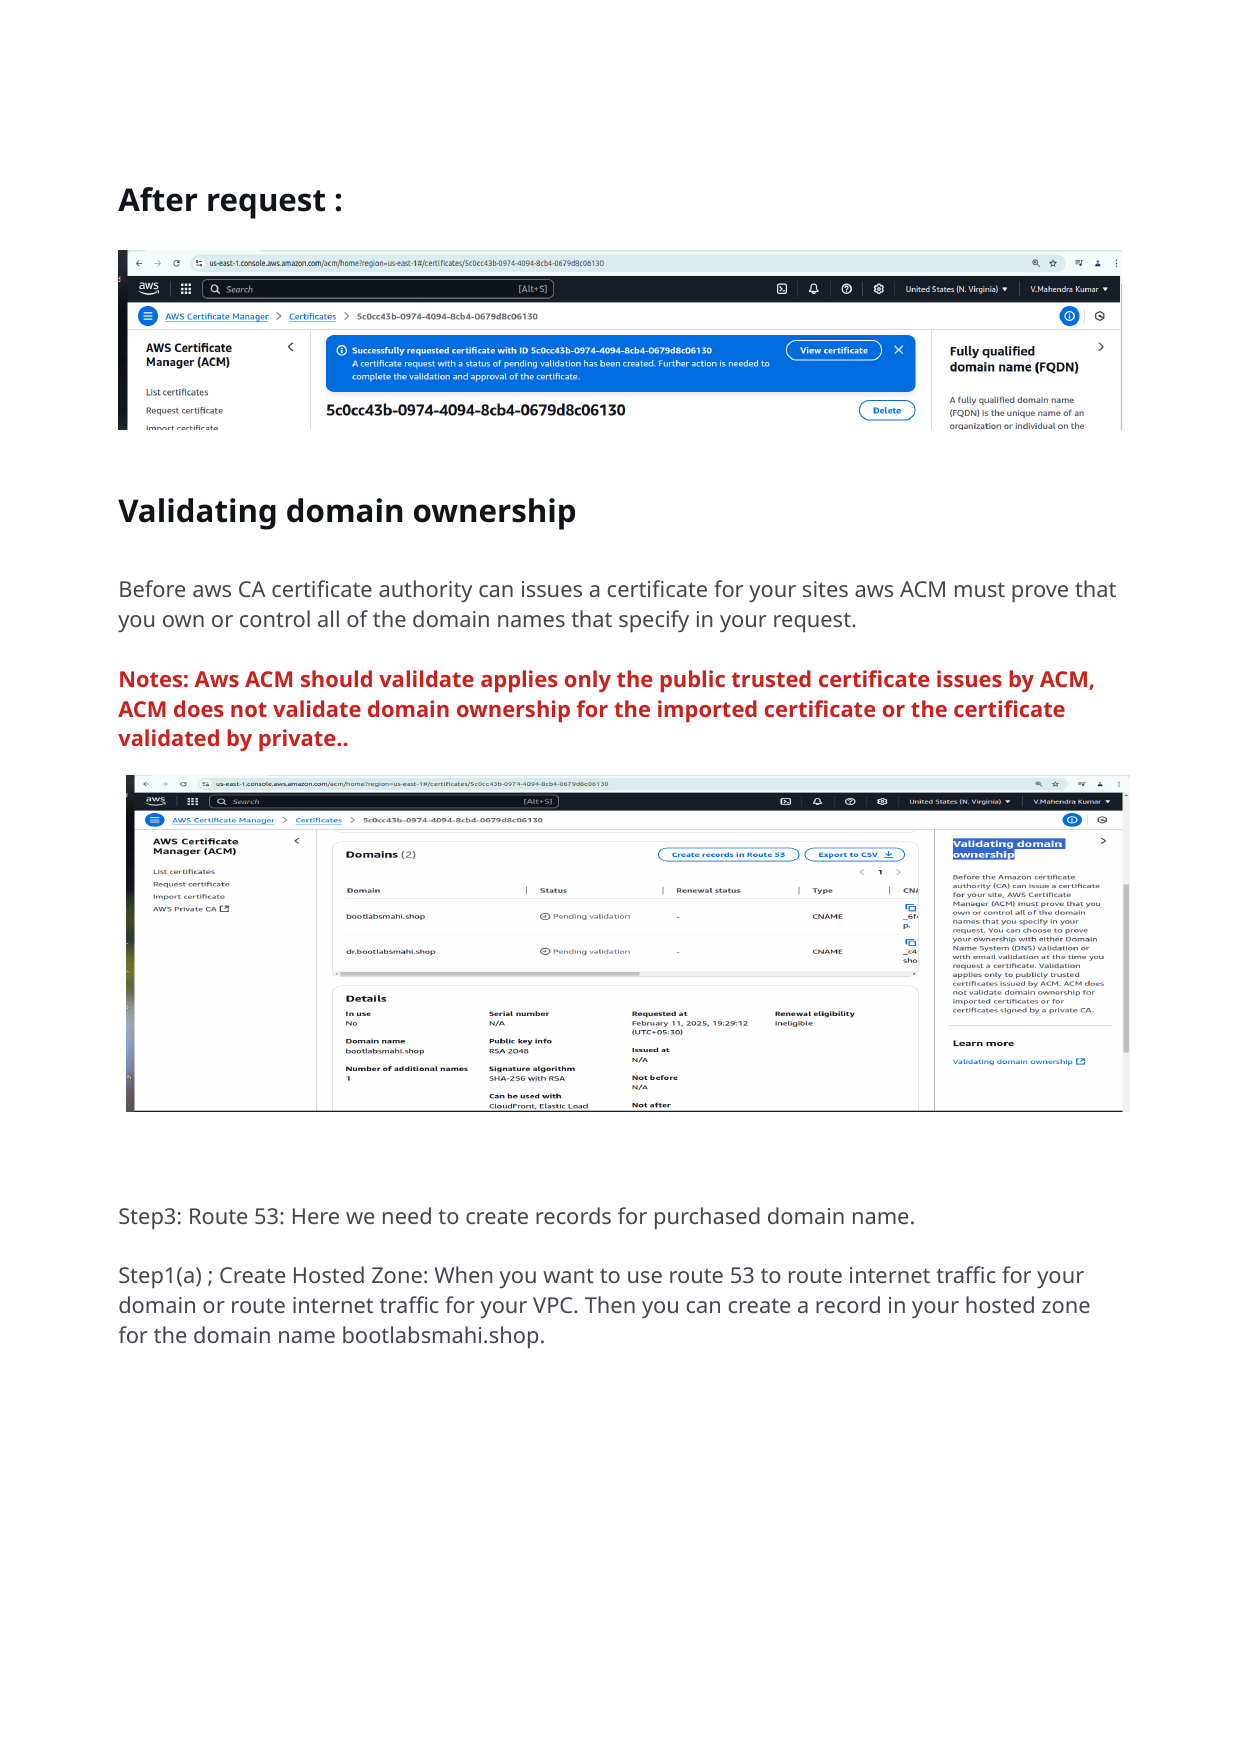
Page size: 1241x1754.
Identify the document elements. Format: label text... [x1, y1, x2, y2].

text Validating domain ownership [118, 489, 1122, 532]
text Notes: Aws ACM should valildate applies only the public trusted certificate issues by ACM, ACM does not validate domain ownership for the imported certificate or the certificate validated by private.. [118, 664, 1122, 753]
text Step3: Route 53: Here we need to create records for purchased domain name. [118, 1201, 1122, 1231]
picture [118, 250, 1123, 430]
text Before aws CA certificate authority can issues a certificate for your sites aws ACM must prove that you own or control all of the domain names that specify in your request. [118, 574, 1122, 634]
text After request : [118, 118, 1122, 220]
picture [126, 775, 1130, 1112]
text Step1(a) ; Create Hosted Zone: When you want to use route 53 to route internet traffic for your domain or route internet traffic for your VPC. Then you can create a record in your hosted zone for the domain name bootlabsmahi.shop. [118, 1260, 1122, 1350]
